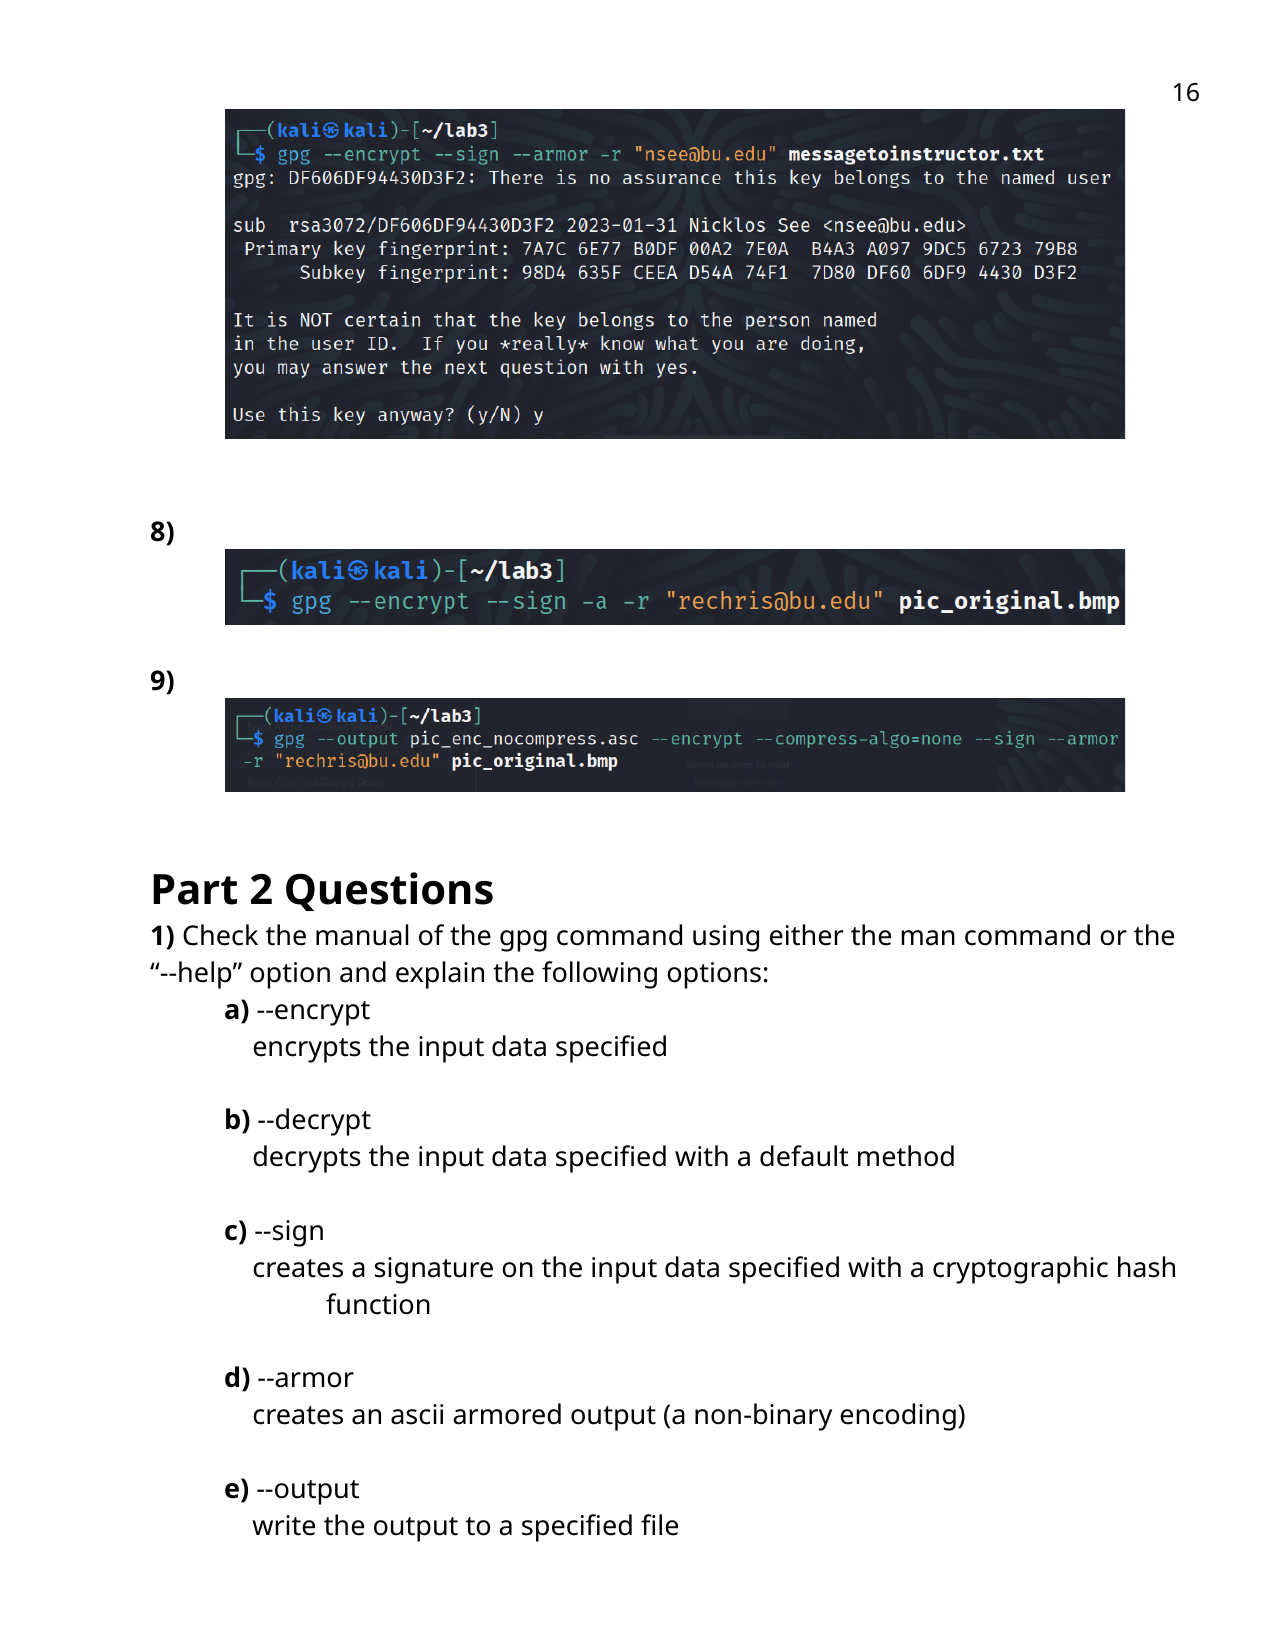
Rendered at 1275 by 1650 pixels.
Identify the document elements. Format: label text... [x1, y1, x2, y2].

text encrypts the input data specified [150, 1027, 1200, 1064]
text creates a signature on the input data specified with a cryptographic hash function [150, 1248, 1200, 1322]
text 1) Check the manual of the gpg command using either the man command or the [150, 916, 1200, 953]
picture [225, 549, 1125, 625]
text write the output to a specified file [150, 1506, 1200, 1543]
text d) --armor [150, 1359, 1200, 1396]
picture [225, 109, 1125, 439]
text c) --sign [150, 1211, 1200, 1248]
text a) --encrypt [150, 990, 1200, 1027]
text “--help” option and explain the following options: [150, 953, 1200, 990]
picture [225, 698, 1125, 792]
text decrypts the input data specified with a default method [150, 1138, 1200, 1174]
text e) --output [150, 1469, 1200, 1506]
text b) --decrypt [150, 1101, 1200, 1138]
text 9) [150, 662, 1200, 698]
text Part 2 Questions [150, 859, 1200, 916]
text creates an ascii armored output (a non-binary encoding) [150, 1396, 1200, 1433]
text 8) [150, 513, 1200, 550]
